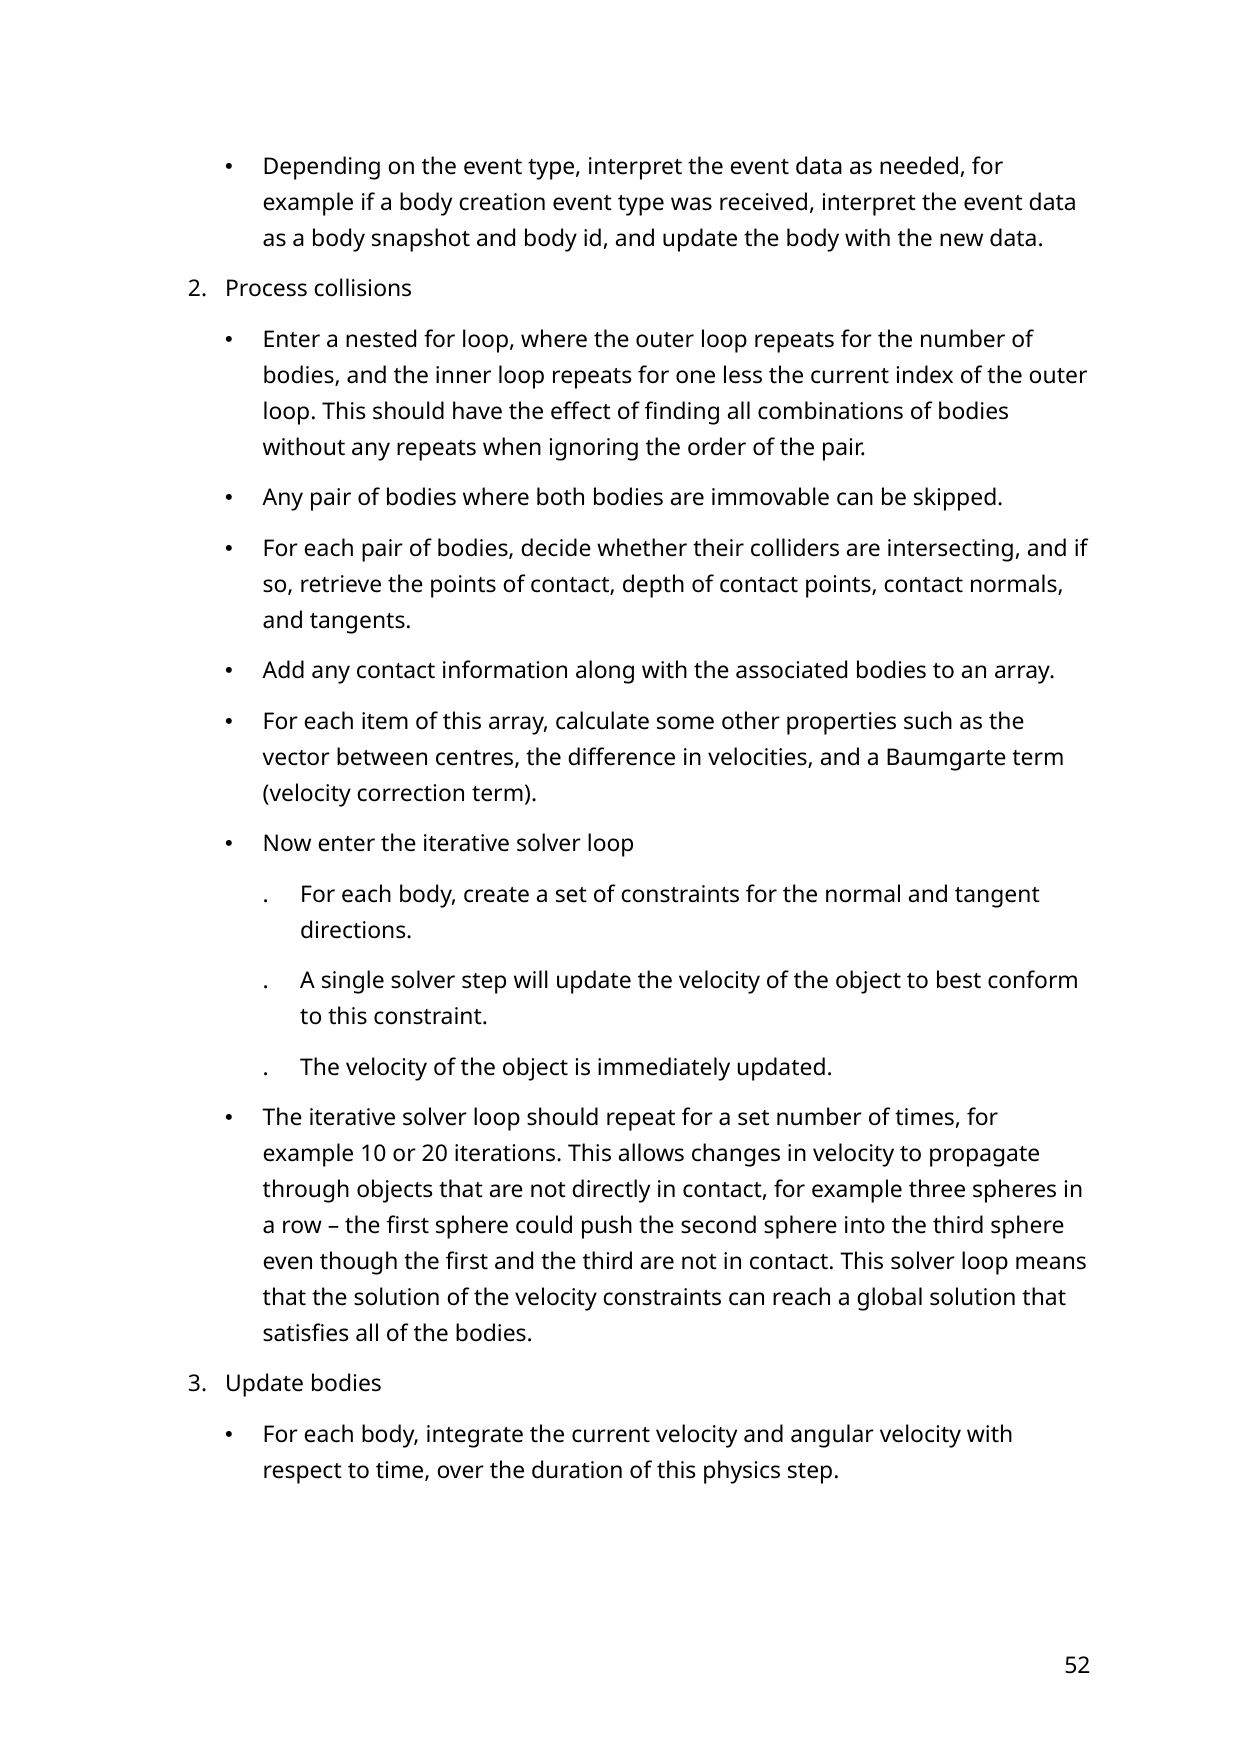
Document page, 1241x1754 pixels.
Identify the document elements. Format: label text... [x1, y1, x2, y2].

list The velocity of the object is immediately updated. [262, 1051, 1090, 1082]
list Process collisions [207, 272, 1090, 304]
list The iterative solver loop should repeat for a set number of times, for example 10 or 20 iterations. This allows changes in velocity to propagate through objects that are not directly in contact, for example three spheres in a row – the first sphere could push the second sphere into the third sphere even though the first and the third are not in contact. This solver loop means that the solution of the velocity constraints can reach a global solution that satisfies all of the bodies. [225, 1101, 1090, 1348]
list Enter a nested for loop, where the outer loop repeats for the number of bodies, and the inner loop repeats for one less the current index of the outer loop. This should have the effect of finding all combinations of bodies without any repeats when ignoring the order of the pair. [225, 323, 1090, 462]
list For each body, create a set of constraints for the normal and tangent directions. [262, 878, 1090, 945]
list Add any contact information along with the associated bodies to an array. [225, 654, 1090, 685]
list Now enter the iterative solver loop [225, 827, 1090, 858]
list A single solver step will update the velocity of the object to best conform to this constraint. [262, 964, 1090, 1031]
list For each body, integrate the current velocity and angular velocity with respect to time, over the duration of this physics step. [225, 1418, 1090, 1485]
list Any pair of bodies where both bodies are immovable can be skipped. [225, 481, 1090, 512]
list For each pair of bodies, decide whether their colliders are intersecting, and if so, retrieve the points of contact, depth of contact points, contact normals, and tangents. [225, 532, 1090, 635]
list Depending on the event type, interpret the event data as needed, for example if a body creation event type was received, interpret the event data as a body snapshot and body id, and update the body with the new data. [225, 150, 1090, 253]
list For each item of this array, calculate some other properties such as the vector between centres, the difference in velocities, and a Baumgarte term (velocity correction term). [225, 705, 1090, 808]
list Update bodies [207, 1367, 1090, 1398]
